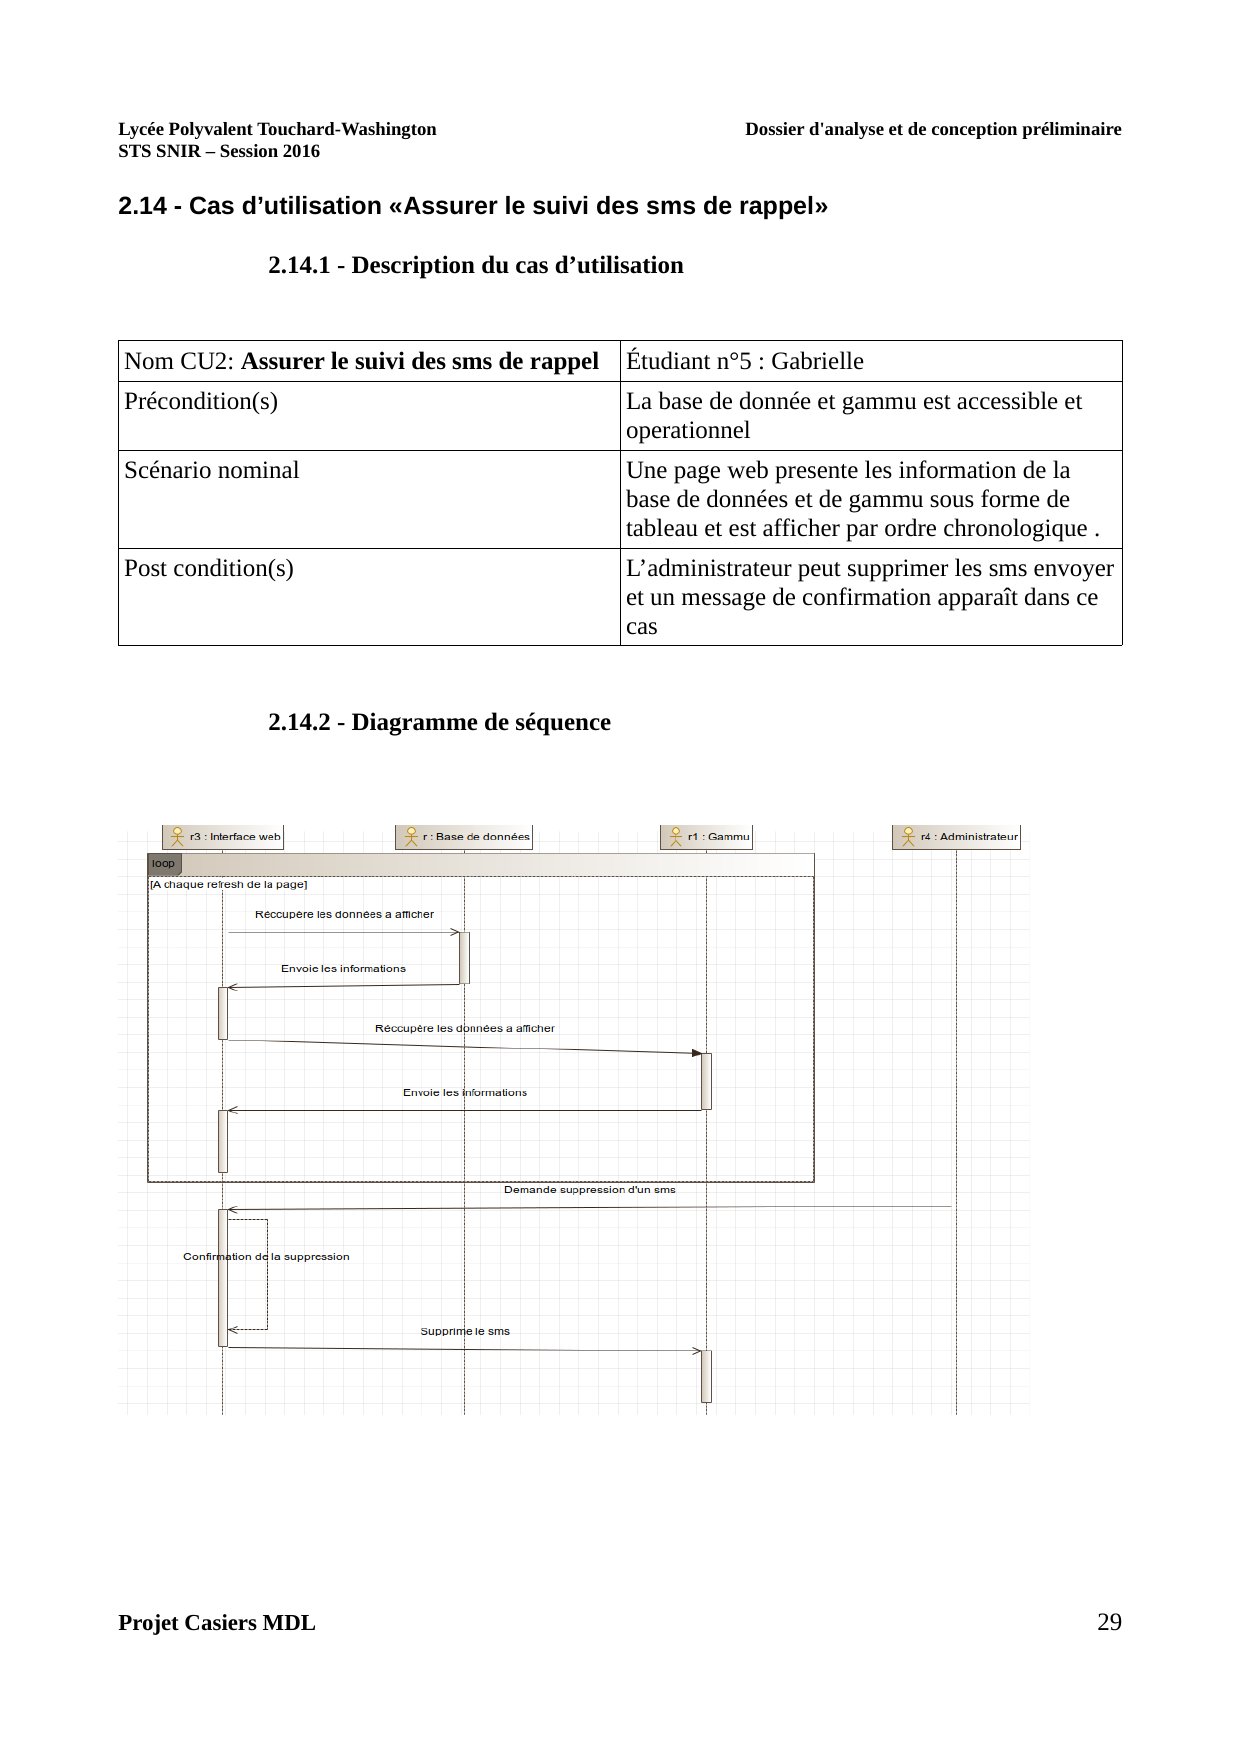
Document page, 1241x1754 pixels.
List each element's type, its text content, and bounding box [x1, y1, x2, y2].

picture [118, 825, 1030, 1415]
subtitle 2.14.1 - Description du cas d’utilisation [118, 247, 1122, 280]
table_header Étudiant n°5 : Gabrielle [621, 341, 1122, 381]
table_cell Une page web presente les information de la base de données et de gammu sous forme de tableau et est afficher par ordre chronologique . [621, 451, 1122, 547]
table_cell L’administrateur peut supprimer les sms envoyer et un message de confirmation apparaît dans ce cas [621, 549, 1122, 645]
subtitle 2.14.2 - Diagramme de séquence [118, 707, 1122, 736]
table_cell Scénario nominal [119, 451, 620, 547]
table_cell Précondition(s) [119, 382, 620, 449]
subtitle 2.14 - Cas d’utilisation «Assurer le suivi des sms de rappel» [118, 191, 1122, 219]
table_header Nom CU2: Assurer le suivi des sms de rappel [119, 341, 620, 381]
table_cell Post condition(s) [119, 549, 620, 645]
table_cell La base de donnée et gammu est accessible et operationnel [621, 382, 1122, 449]
